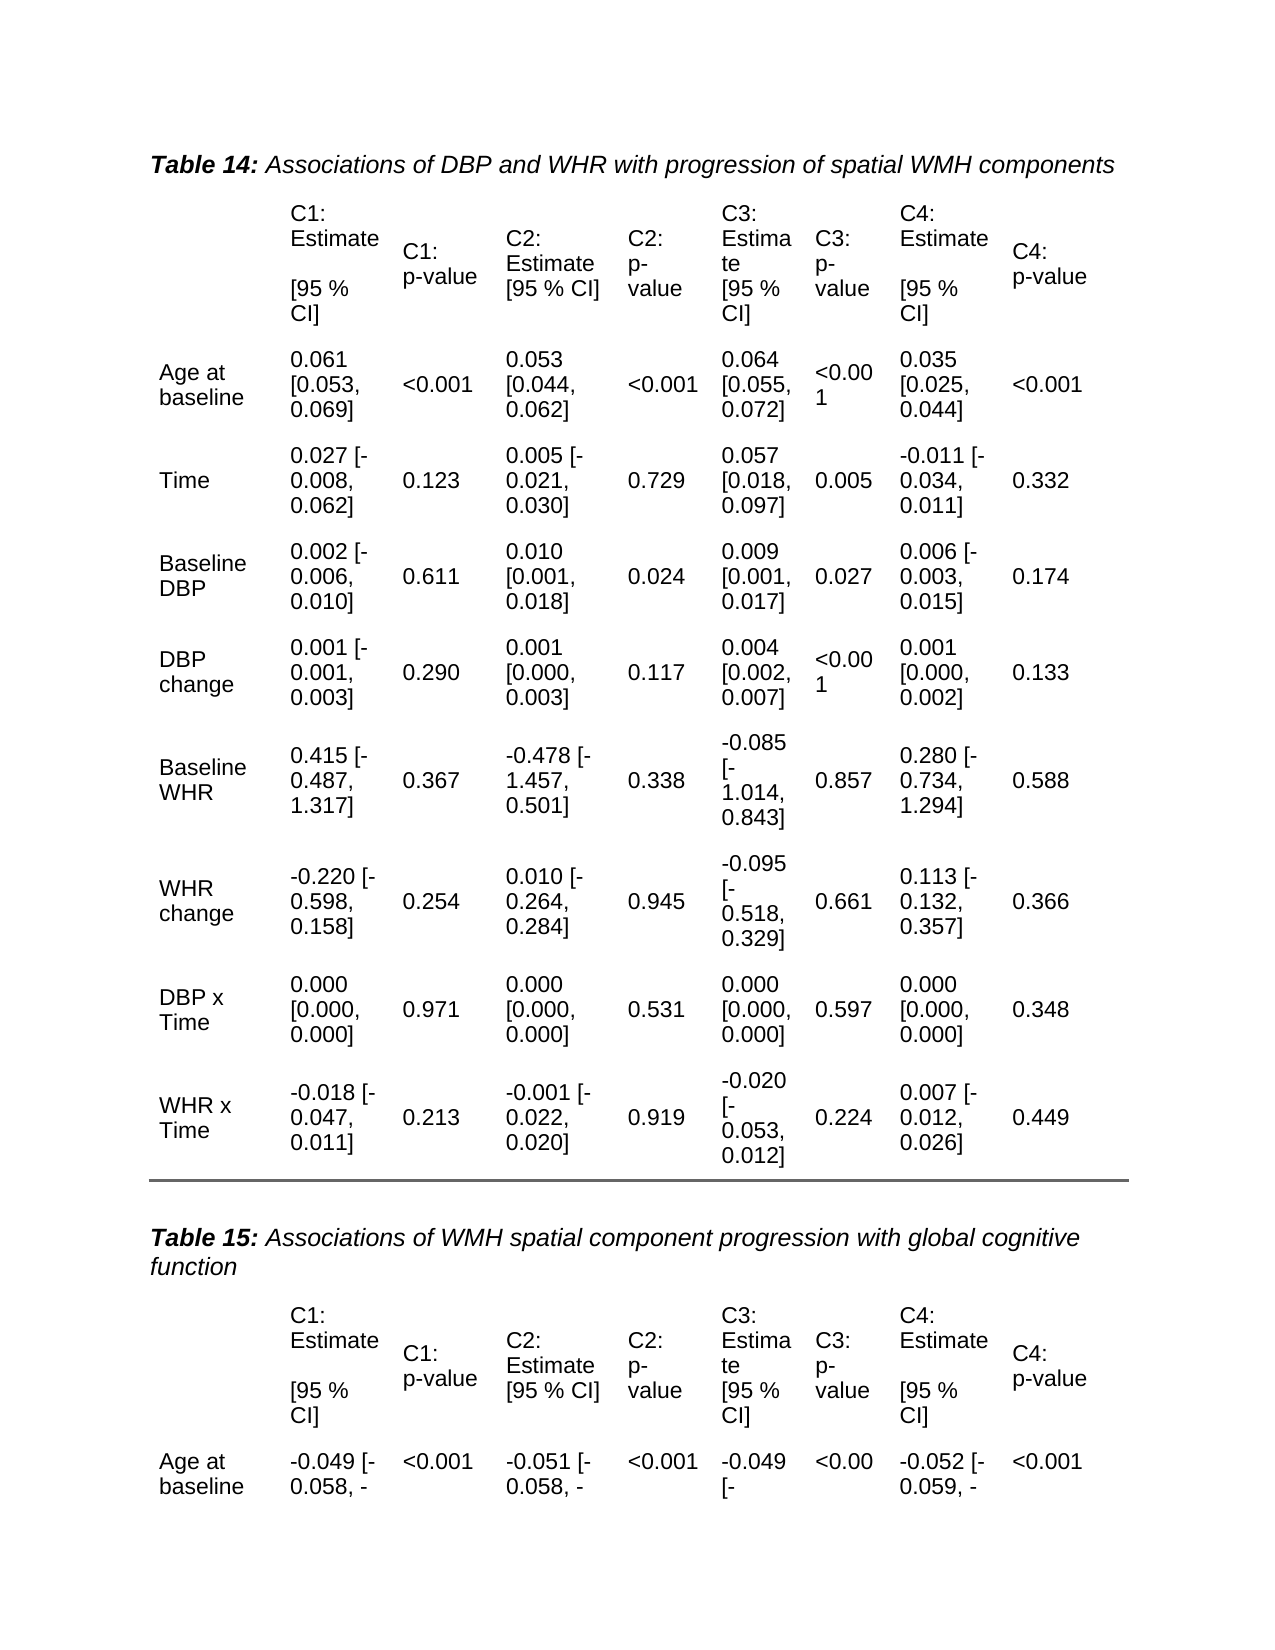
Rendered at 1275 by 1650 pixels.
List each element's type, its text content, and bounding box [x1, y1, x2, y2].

table_cell 0.857 [805, 720, 889, 841]
table_cell 0.002 [-0.006, 0.010] [280, 529, 392, 624]
table_cell 0.006 [-0.003, 0.015] [889, 529, 1002, 624]
table_header [149, 191, 280, 337]
table_cell -0.001 [-0.022, 0.020] [495, 1058, 617, 1179]
table_cell -0.051 [-0.058, [495, 1439, 617, 1499]
table_cell <0.001 [617, 337, 711, 433]
table_cell 0.000 [0.000, 0.000] [889, 962, 1002, 1058]
table_cell DBP x Time [149, 962, 280, 1058]
table_cell 0.133 [1002, 625, 1129, 720]
table_header [149, 1293, 279, 1439]
table_cell -0.049 [-0.058, [280, 1439, 392, 1499]
table_header C2: p-value [617, 1293, 711, 1439]
table_cell 0.661 [805, 841, 889, 962]
table_header C4: Estimate [95 % CI] [889, 1293, 1002, 1439]
table_header C3: Estimate [95 % CI] [711, 191, 804, 337]
table_cell <0.00 [805, 1439, 889, 1499]
text Table 14: Associations of DBP and WHR with progression of spatial WMH components [150, 150, 1125, 179]
table_cell Time [149, 433, 280, 529]
table_cell 0.290 [392, 625, 495, 720]
table_cell 0.348 [1002, 962, 1129, 1058]
table_cell -0.052 [-0.059, [889, 1439, 1002, 1499]
table_cell -0.085 [-1.014, 0.843] [711, 720, 804, 841]
table_cell 0.332 [1002, 433, 1129, 529]
table_cell 0.005 [805, 433, 889, 529]
table_header C2: Estimate [95 % CI] [495, 191, 617, 337]
text Table 15: Associations of WMH spatial component progression with global cognitive function [150, 1223, 1125, 1281]
table_cell 0.057 [0.018, 0.097] [711, 433, 804, 529]
table_cell 0.280 [-0.734, 1.294] [889, 720, 1002, 841]
table_cell <0.001 [1002, 1439, 1123, 1499]
table_header C3: p-value [805, 1293, 889, 1439]
table_cell 0.367 [392, 720, 495, 841]
table_cell Age at baseline [149, 337, 280, 433]
table_cell 0.415 [-0.487, 1.317] [280, 720, 392, 841]
table_cell -0.018 [-0.047, 0.011] [280, 1058, 392, 1179]
table_cell 0.611 [392, 529, 495, 624]
table_cell 0.005 [-0.021, 0.030] [495, 433, 617, 529]
table_header C3: Estimate [95 % CI] [711, 1293, 805, 1439]
table_header C4: p-value [1002, 191, 1129, 337]
table_cell 0.338 [617, 720, 711, 841]
table_cell DBP change [149, 625, 280, 720]
table_cell -0.011 [-0.034, 0.011] [889, 433, 1002, 529]
table_cell 0.945 [617, 841, 711, 962]
table_cell 0.224 [805, 1058, 889, 1179]
table_cell Age at baseline [149, 1439, 279, 1499]
table_cell -0.220 [-0.598, 0.158] [280, 841, 392, 962]
table_cell <0.001 [805, 337, 889, 433]
table_header C1: p-value [392, 191, 495, 337]
table_cell WHR x Time [149, 1058, 280, 1179]
table_cell 0.113 [-0.132, 0.357] [889, 841, 1002, 962]
table_header C1: Estimate [95 % CI] [280, 1293, 392, 1439]
table_cell <0.001 [617, 1439, 711, 1499]
table_cell 0.004 [0.002, 0.007] [711, 625, 804, 720]
table_header C2: Estimate [95 % CI] [495, 1293, 617, 1439]
table_header C4: Estimate [95 % CI] [889, 191, 1002, 337]
table_header C1: p-value [392, 1293, 495, 1439]
table_cell 0.001 [0.000, 0.003] [495, 625, 617, 720]
table_header C4: p-value [1002, 1293, 1123, 1439]
table_cell 0.007 [-0.012, 0.026] [889, 1058, 1002, 1179]
table_cell 0.588 [1002, 720, 1129, 841]
table_cell 0.001 [-0.001, 0.003] [280, 625, 392, 720]
table_cell -0.478 [-1.457, 0.501] [495, 720, 617, 841]
table_cell 0.117 [617, 625, 711, 720]
table_cell 0.919 [617, 1058, 711, 1179]
table_cell -0.049 [- [711, 1439, 805, 1499]
table_cell 0.254 [392, 841, 495, 962]
table_cell 0.000 [0.000, 0.000] [495, 962, 617, 1058]
table_cell 0.531 [617, 962, 711, 1058]
table_cell 0.000 [0.000, 0.000] [711, 962, 804, 1058]
table_cell -0.095 [-0.518, 0.329] [711, 841, 804, 962]
table_cell 0.729 [617, 433, 711, 529]
table_cell Baseline WHR [149, 720, 280, 841]
table_cell <0.001 [392, 337, 495, 433]
table_cell WHR change [149, 841, 280, 962]
table_cell Baseline DBP [149, 529, 280, 624]
table_cell <0.001 [805, 625, 889, 720]
table_cell 0.174 [1002, 529, 1129, 624]
table_cell 0.064 [0.055, 0.072] [711, 337, 804, 433]
table_cell 0.213 [392, 1058, 495, 1179]
table_cell 0.971 [392, 962, 495, 1058]
table_cell 0.123 [392, 433, 495, 529]
table_cell 0.027 [805, 529, 889, 624]
table_cell 0.449 [1002, 1058, 1129, 1179]
table_cell 0.053 [0.044, 0.062] [495, 337, 617, 433]
table_cell <0.001 [392, 1439, 495, 1499]
table_cell 0.001 [0.000, 0.002] [889, 625, 1002, 720]
table_cell 0.024 [617, 529, 711, 624]
table_cell 0.061 [0.053, 0.069] [280, 337, 392, 433]
table_cell 0.009 [0.001, 0.017] [711, 529, 804, 624]
table_cell 0.597 [805, 962, 889, 1058]
table_cell 0.000 [0.000, 0.000] [280, 962, 392, 1058]
table_cell 0.010 [0.001, 0.018] [495, 529, 617, 624]
table_header C1: Estimate [95 % CI] [280, 191, 392, 337]
table_cell 0.366 [1002, 841, 1129, 962]
table_cell 0.035 [0.025, 0.044] [889, 337, 1002, 433]
table_header C2: p-value [617, 191, 711, 337]
table_cell 0.027 [-0.008, 0.062] [280, 433, 392, 529]
table_cell <0.001 [1002, 337, 1129, 433]
table_header C3: p-value [805, 191, 889, 337]
table_cell 0.010 [-0.264, 0.284] [495, 841, 617, 962]
table_cell -0.020 [-0.053, 0.012] [711, 1058, 804, 1179]
